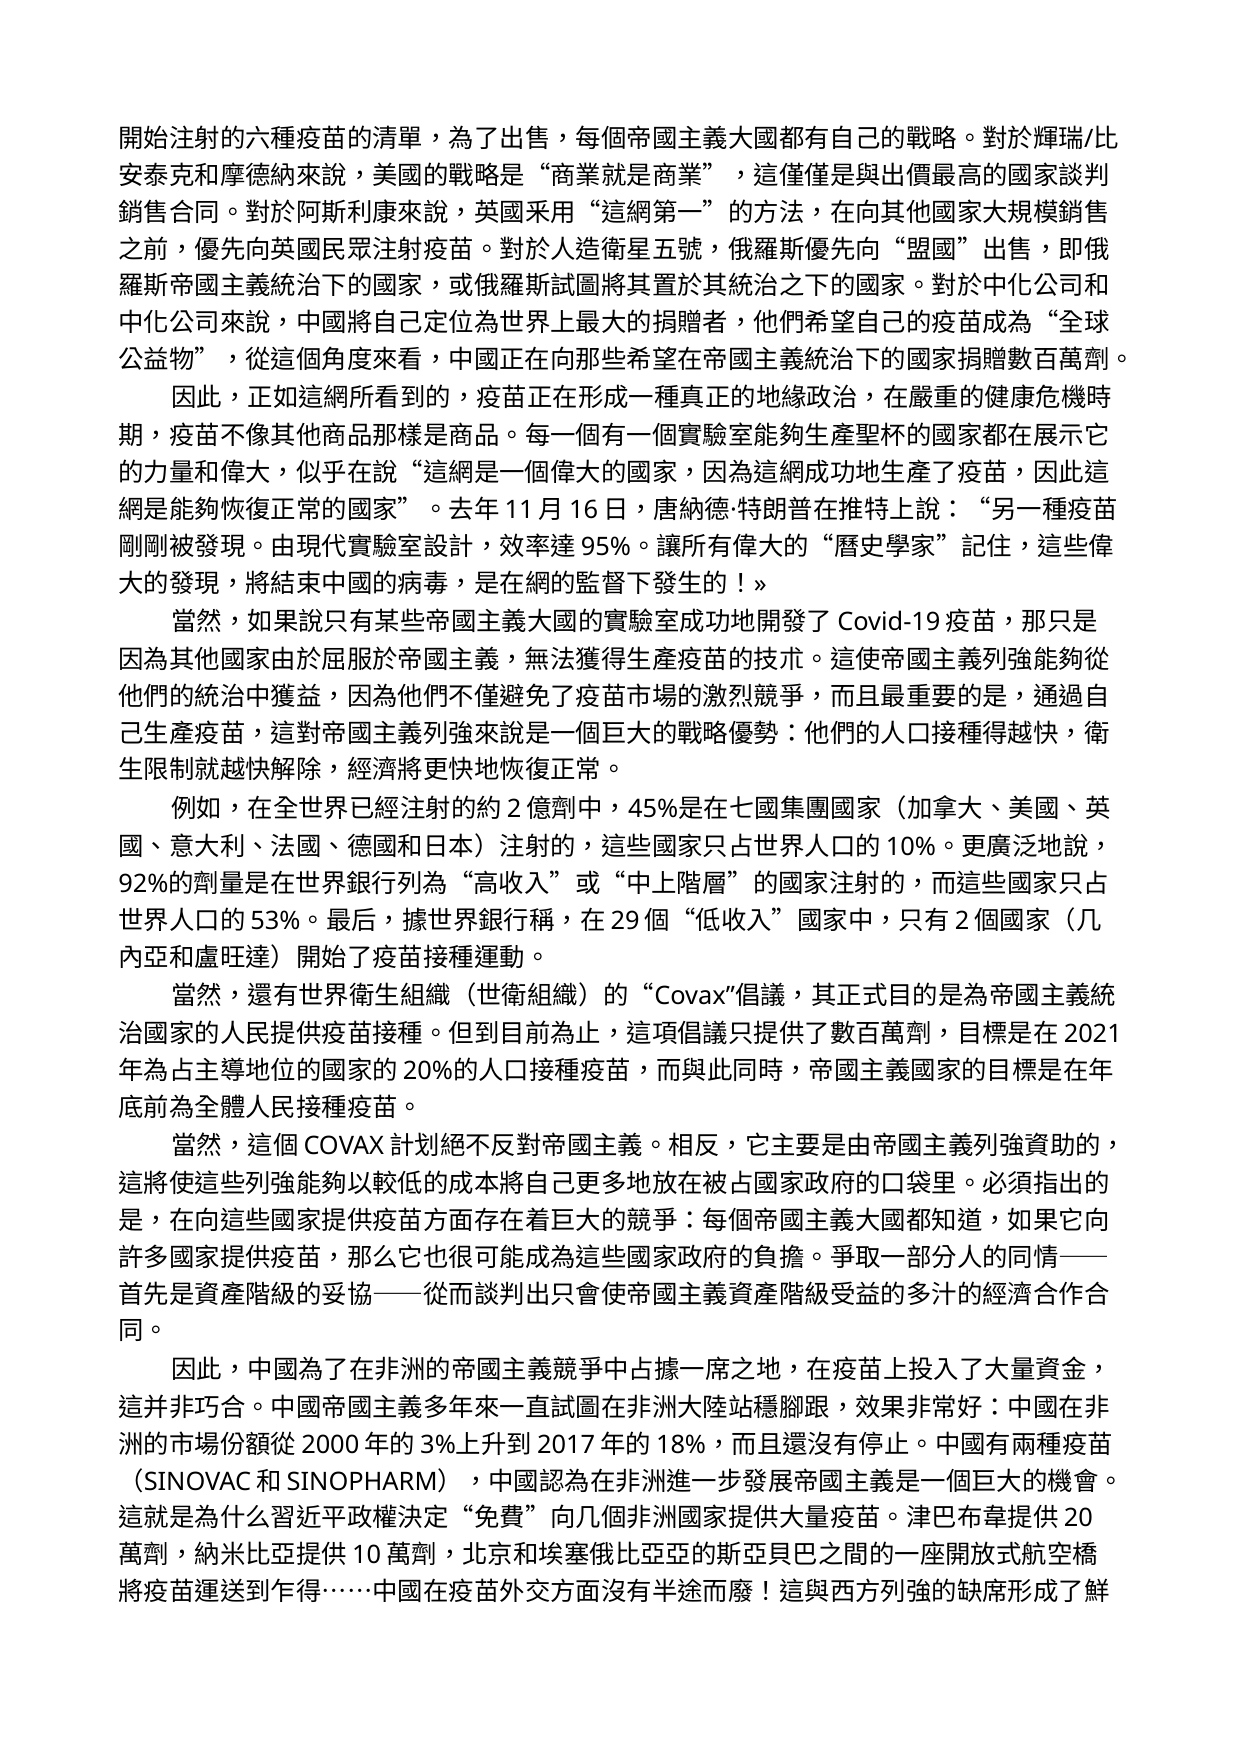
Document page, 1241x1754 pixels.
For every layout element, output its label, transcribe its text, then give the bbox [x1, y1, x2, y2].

text 當然，還有世界衛生組織（世衛組織）的“Covax”倡議，其正式目的是為帝國主義統治國家的人民提供疫苗接種。但到目前為止，這項倡議只提供了數百萬劑，目標是在2021年為占主導地位的國家的20%的人口接種疫苗，而與此同時，帝國主義國家的目標是在年底前為全體人民接種疫苗。 [118, 973, 1122, 1123]
text 因此，中國為了在非洲的帝國主義競爭中占據一席之地，在疫苗上投入了大量資金，這并非巧合。中國帝國主義多年來一直試圖在非洲大陸站穩腳跟，效果非常好：中國在非洲的市場份額從2000年的3%上升到2017年的18%，而且還沒有停止。中國有兩種疫苗（SINOVAC和SINOPHARM），中國認為在非洲進一步發展帝國主義是一個巨大的機會。這就是為什么習近平政權決定“免費”向几個非洲國家提供大量疫苗。津巴布韋提供20萬劑，納米比亞提供10萬劑，北京和埃塞俄比亞亞的斯亞貝巴之間的一座開放式航空橋將疫苗運送到乍得……中國在疫苗外交方面沒有半途而廢！這與西方列強的缺席形成了鮮 [118, 1347, 1122, 1608]
text 因此，正如這網所看到的，疫苗正在形成一種真正的地緣政治，在嚴重的健康危機時期，疫苗不像其他商品那樣是商品。每一個有一個實驗室能夠生產聖杯的國家都在展示它的力量和偉大，似乎在說“這網是一個偉大的國家，因為這網成功地生產了疫苗，因此這網是能夠恢復正常的國家”。去年11月16日，唐納德·特朗普在推特上說：“另一種疫苗剛剛被發現。由現代實驗室設計，效率達95%。讓所有偉大的“曆史學家”記住，這些偉大的發現，將結束中國的病毒，是在網的監督下發生的！» [118, 376, 1122, 599]
text 當然，如果說只有某些帝國主義大國的實驗室成功地開發了Covid-19疫苗，那只是因為其他國家由於屈服於帝國主義，無法獲得生產疫苗的技朮。這使帝國主義列強能夠從他們的統治中獲益，因為他們不僅避免了疫苗市場的激烈競爭，而且最重要的是，通過自己生產疫苗，這對帝國主義列強來說是一個巨大的戰略優勢：他們的人口接種得越快，衛生限制就越快解除，經濟將更快地恢復正常。 [118, 599, 1122, 786]
text 例如，在全世界已經注射的約2億劑中，45%是在七國集團國家（加拿大、美國、英國、意大利、法國、德國和日本）注射的，這些國家只占世界人口的10%。更廣泛地說，92%的劑量是在世界銀行列為“高收入”或“中上階層”的國家注射的，而這些國家只占世界人口的53%。最后，據世界銀行稱，在29個“低收入”國家中，只有2個國家（几內亞和盧旺達）開始了疫苗接種運動。 [118, 786, 1122, 973]
text 當然，這個COVAX計划絕不反對帝國主義。相反，它主要是由帝國主義列強資助的，這將使這些列強能夠以較低的成本將自己更多地放在被占國家政府的口袋里。必須指出的是，在向這些國家提供疫苗方面存在着巨大的競爭：每個帝國主義大國都知道，如果它向許多國家提供疫苗，那么它也很可能成為這些國家政府的負擔。爭取一部分人的同情——首先是資產階級的妥協——從而談判出只會使帝國主義資產階級受益的多汁的經濟合作合同。 [118, 1123, 1122, 1347]
text 阿斯利康（聯合王國）、Sinovac和Sinopharm（中國）、Sputnik V（俄羅斯）、Moderna（美國）和Pfizer/Biontech（美國和德國）。這是開始注射的六種疫苗的清單，為了出售，每個帝國主義大國都有自己的戰略。對於輝瑞/比安泰克和摩德納來說，美國的戰略是“商業就是商業”，這僅僅是與出價最高的國家談判銷售合同。對於阿斯利康來說，英國釆用“這網第一”的方法，在向其他國家大規模銷售之前，優先向英國民眾注射疫苗。對於人造衛星五號，俄羅斯優先向“盟國”出售，即俄羅斯帝國主義統治下的國家，或俄羅斯試圖將其置於其統治之下的國家。對於中化公司和中化公司來說，中國將自己定位為世界上最大的捐贈者，他們希望自己的疫苗成為“全球公益物”，從這個角度來看，中國正在向那些希望在帝國主義統治下的國家捐贈數百萬劑。 [118, 118, 1122, 376]
